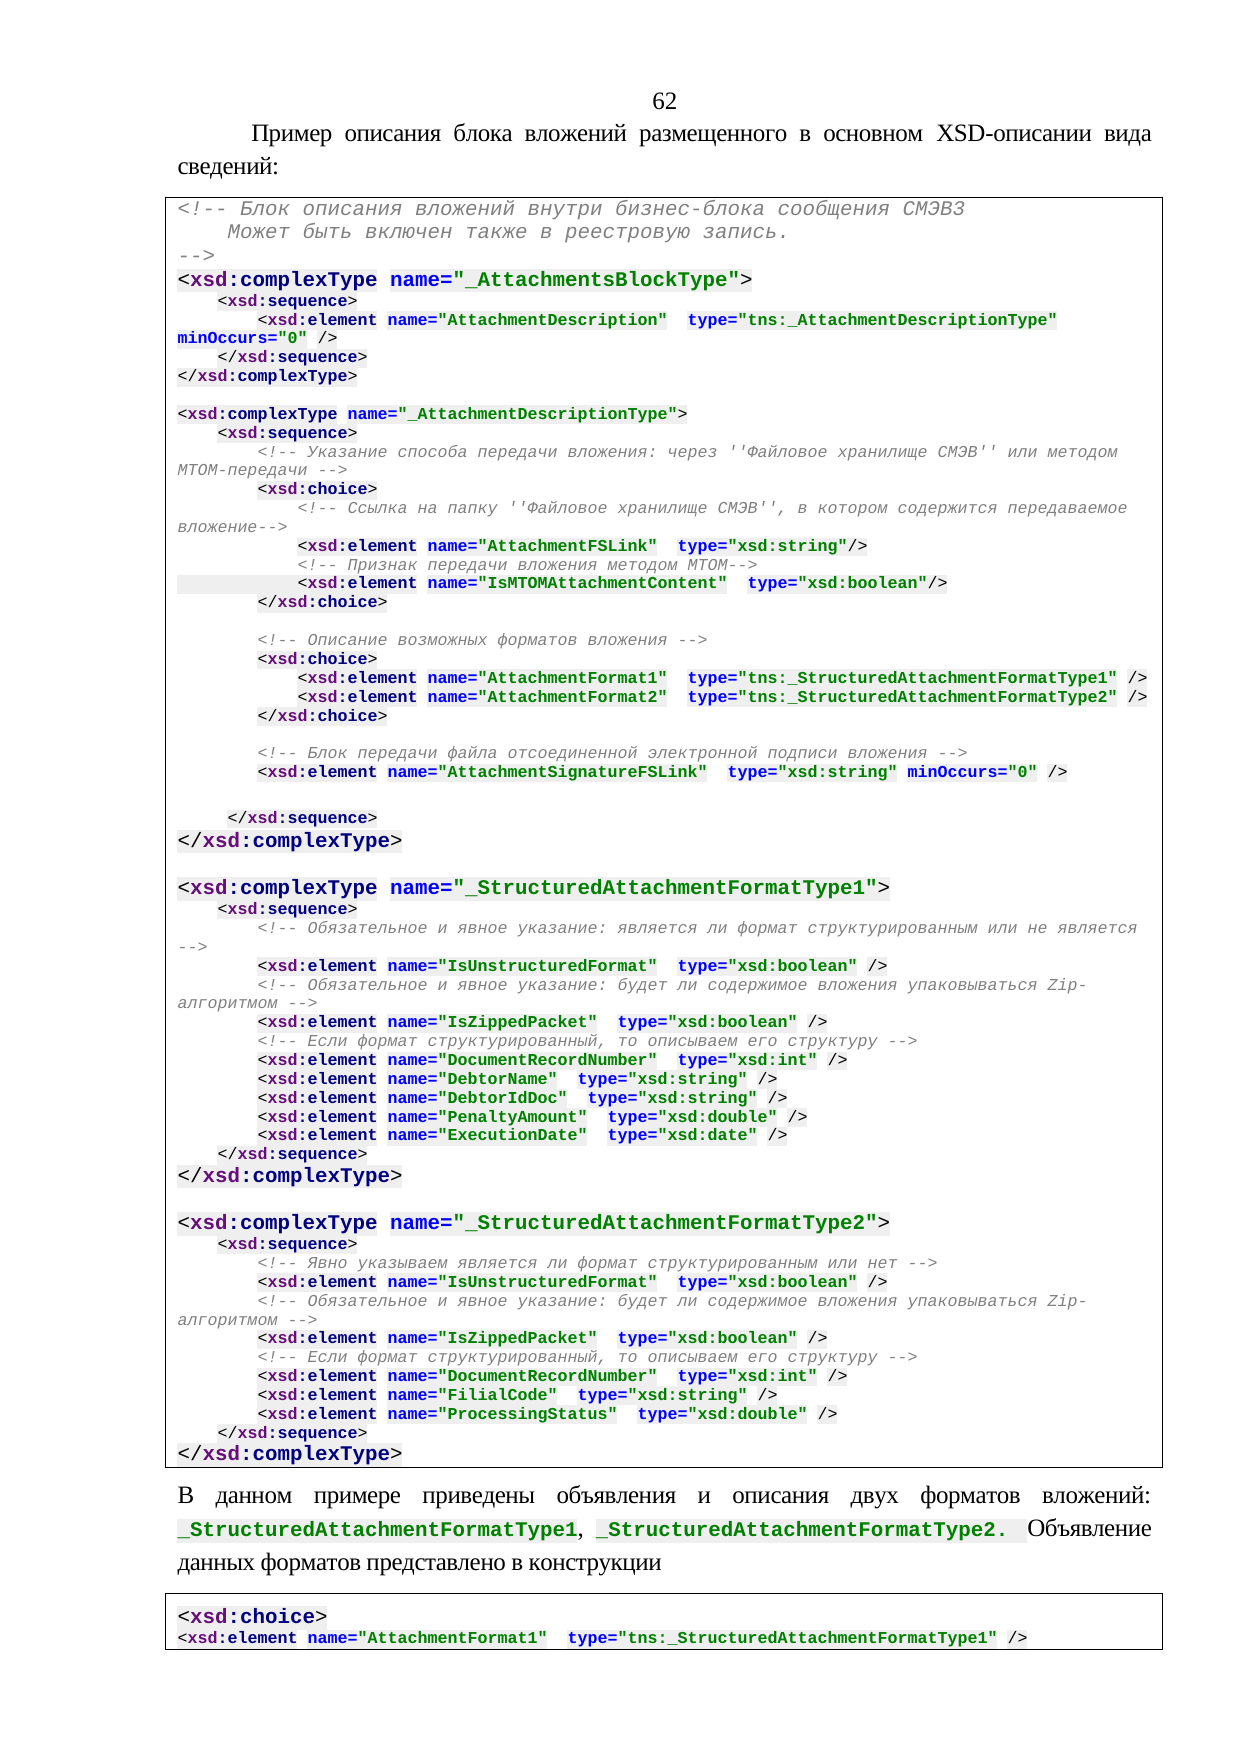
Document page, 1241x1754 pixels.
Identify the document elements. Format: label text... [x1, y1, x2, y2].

text Пример описания блока вложений размещенного в основном XSD-описании вида сведений: [177, 118, 1152, 180]
table_header <xsd:choice> <xsd:element name="AttachmentFormat1" type="tns:_StructuredAttachmentFormatType1" /> [166, 1594, 1162, 1649]
text В данном примере приведены объявления и описания двух форматов вложений: _StructuredAttachmentFormatType1, _StructuredAttachmentFormatType2. Объявление данных форматов представлено в конструкции [177, 1480, 1152, 1576]
